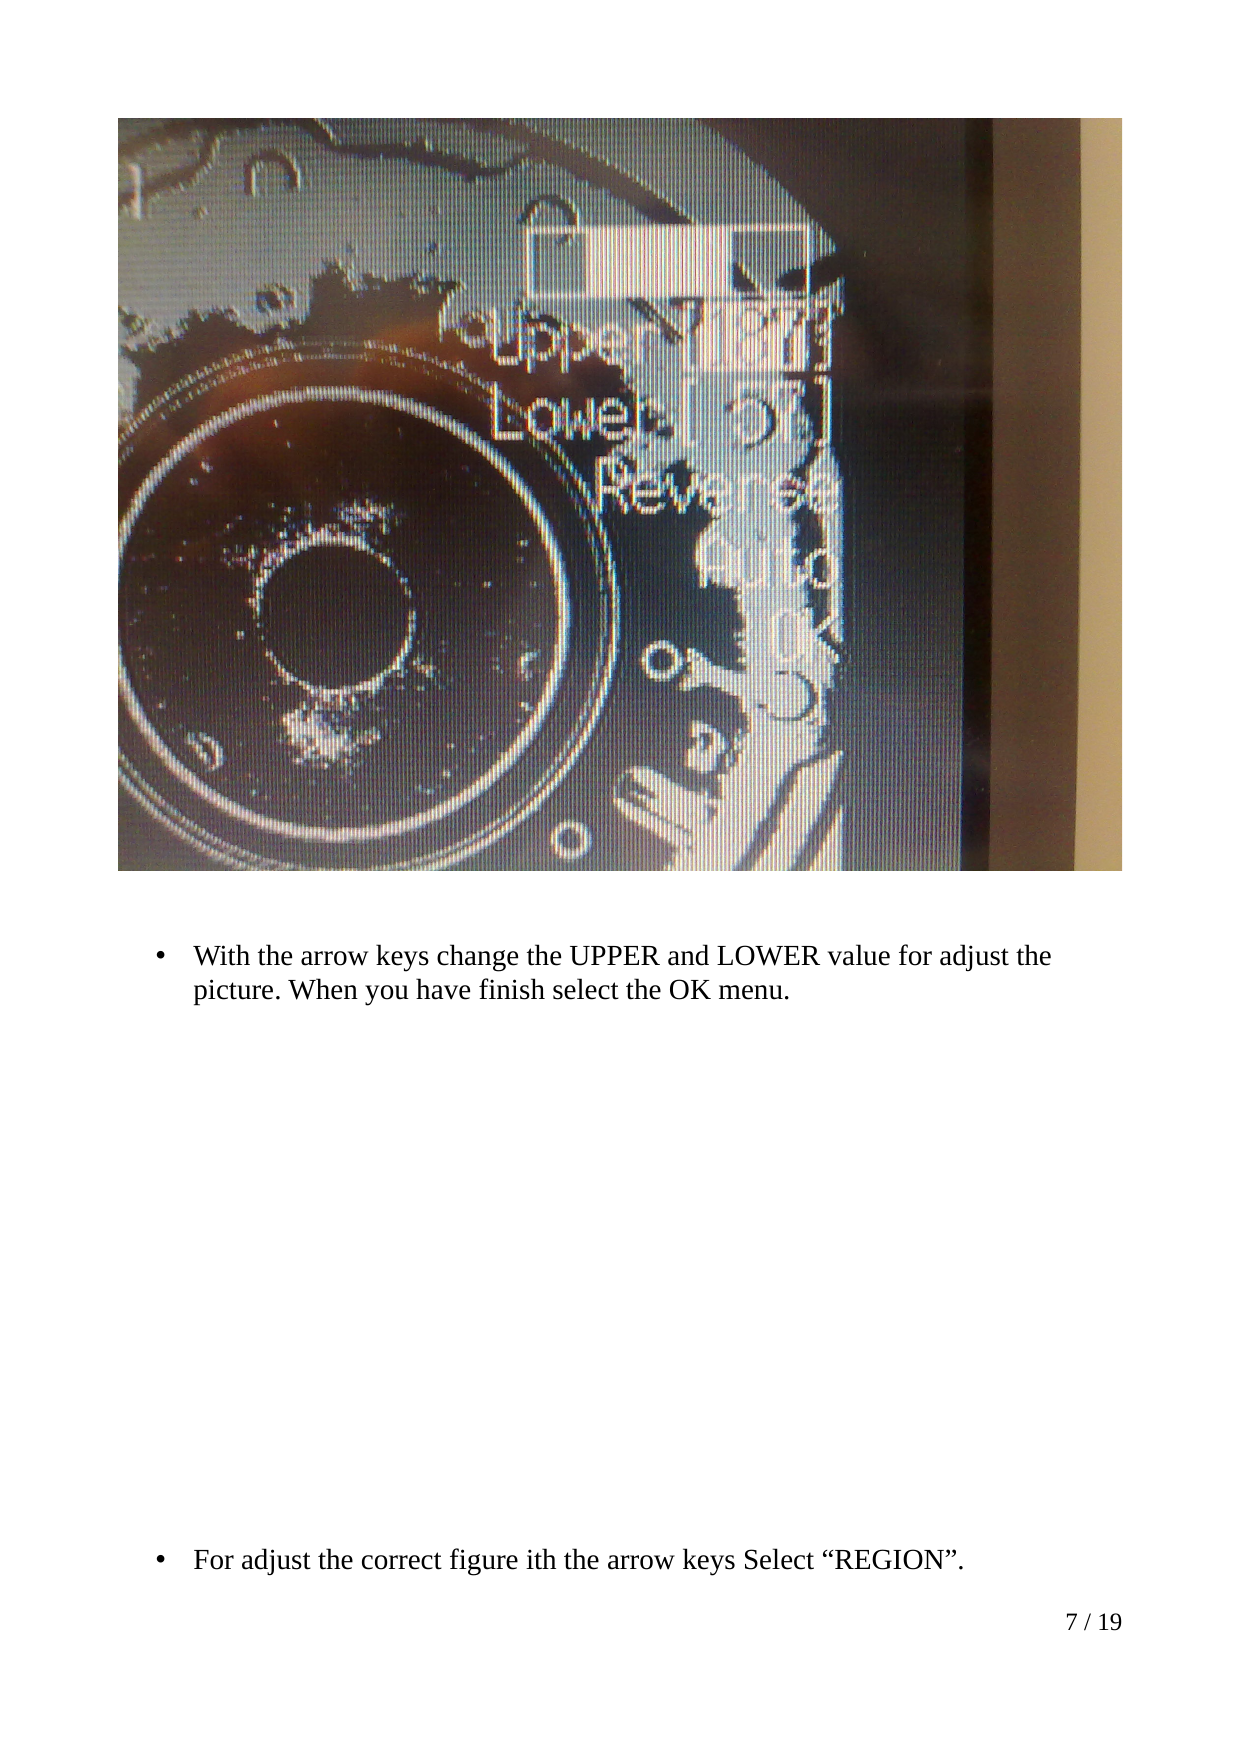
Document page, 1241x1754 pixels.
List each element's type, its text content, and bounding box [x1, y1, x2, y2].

list With the arrow keys change the UPPER and LOWER value for adjust the picture. When you have finish select the OK menu. [156, 938, 1122, 1005]
list For adjust the correct figure ith the arrow keys Select “REGION”. [156, 1542, 1122, 1576]
picture [118, 118, 1123, 871]
